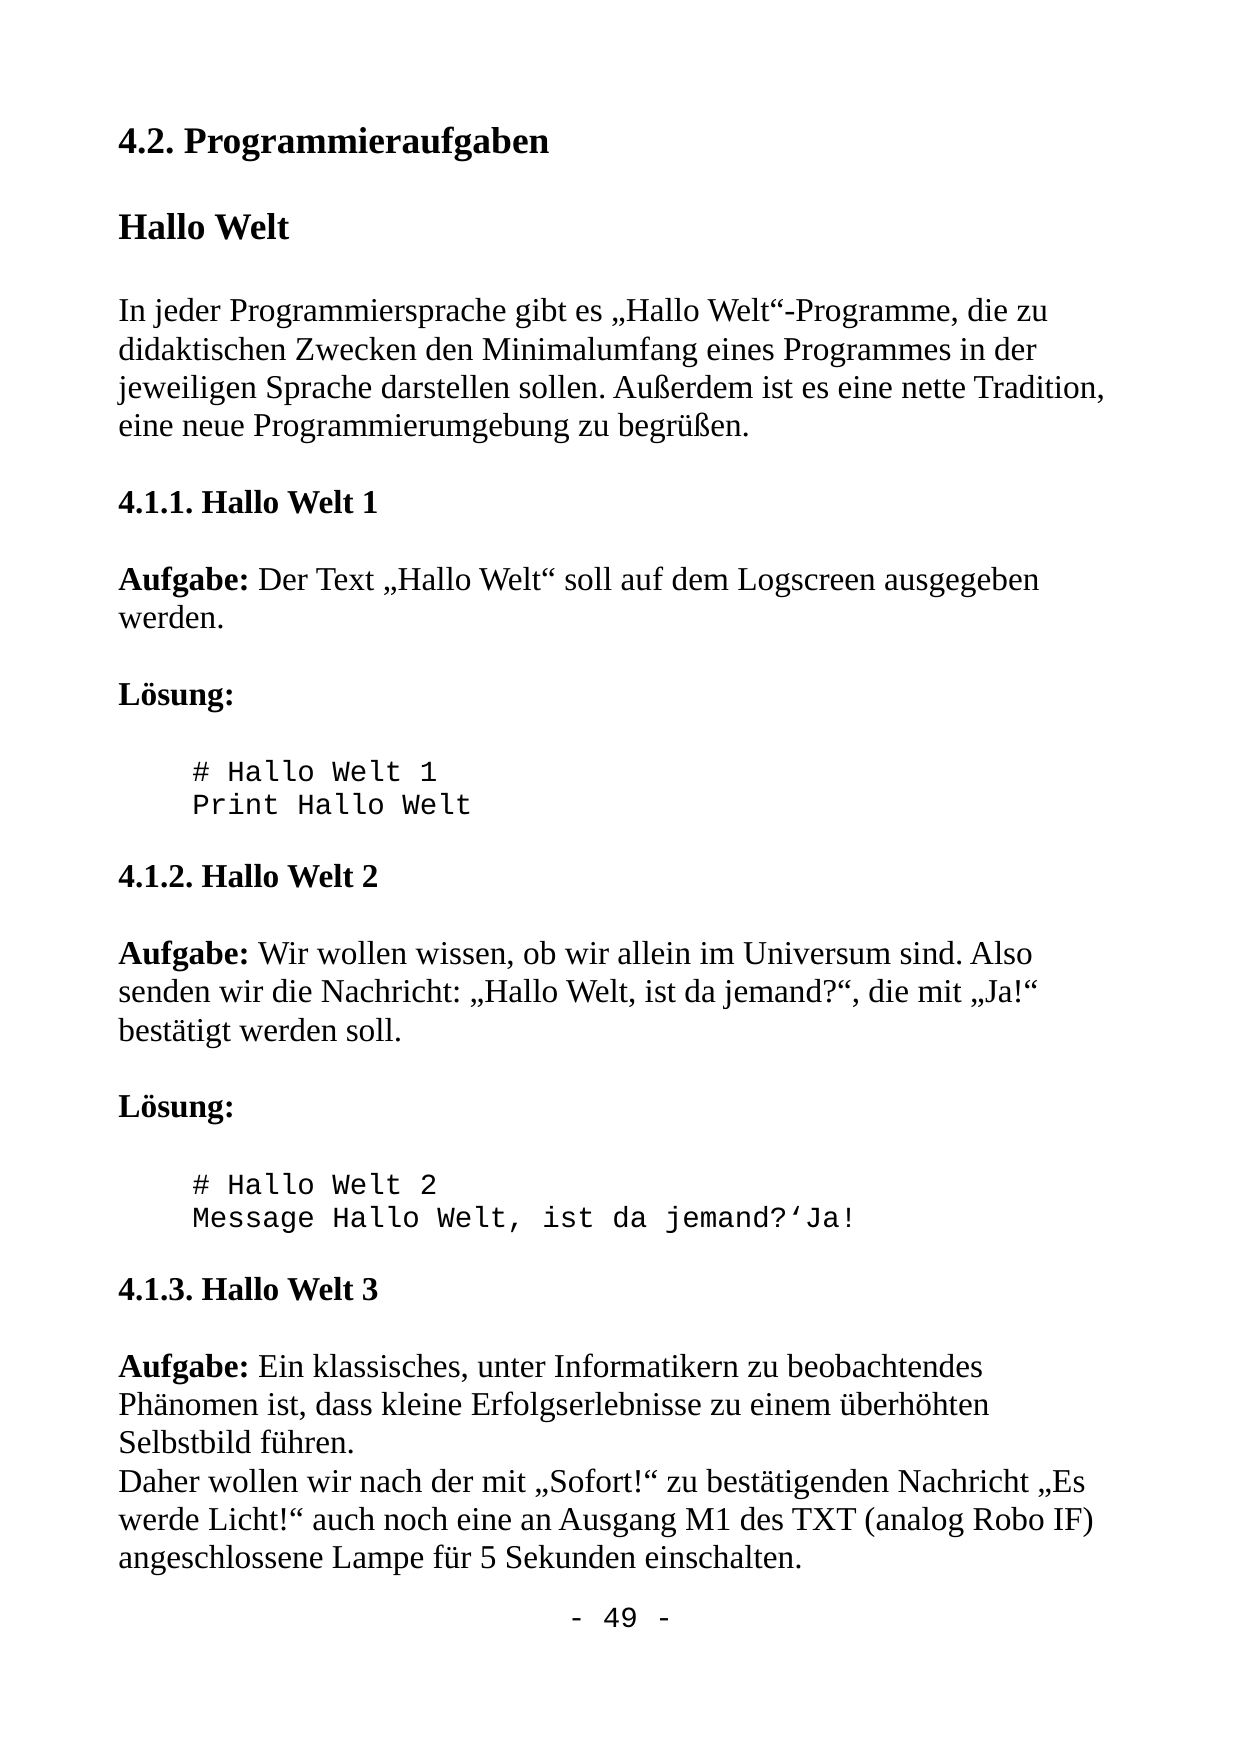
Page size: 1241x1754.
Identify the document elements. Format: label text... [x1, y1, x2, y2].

text Aufgabe: Wir wollen wissen, ob wir allein im Universum sind. Also senden wir die Nachricht: „Hallo Welt, ist da jemand?“, die mit „Ja!“ bestätigt werden soll. [118, 933, 1122, 1048]
text Hallo Welt [118, 204, 1122, 247]
text 4.1.3. Hallo Welt 3 [118, 1269, 1122, 1307]
text Aufgabe: Ein klassisches, unter Informatikern zu beobachtendes Phänomen ist, dass kleine Erfolgserlebnisse zu einem überhöhten Selbstbild führen. [118, 1346, 1122, 1461]
text # Hallo Welt 1 [118, 751, 1122, 791]
text Aufgabe: Der Text „Hallo Welt“ soll auf dem Logscreen ausgegeben werden. [118, 559, 1122, 636]
text Print Hallo Welt [118, 791, 1122, 823]
text Message Hallo Welt, ist da jemand?‘Ja! [118, 1203, 1122, 1236]
text In jeder Programmiersprache gibt es „Hallo Welt“-Programme, die zu didaktischen Zwecken den Minimalumfang eines Programmes in der jeweiligen Sprache darstellen sollen. Außerdem ist es eine nette Tradition, eine neue Programmierumgebung zu begrüßen. [118, 291, 1122, 444]
text # Hallo Welt 2 [118, 1163, 1122, 1203]
text 4.1.1. Hallo Welt 1 [118, 482, 1122, 521]
text Lösung: [118, 1087, 1122, 1125]
text Lösung: [118, 674, 1122, 712]
text Daher wollen wir nach der mit „Sofort!“ zu bestätigenden Nachricht „Es werde Licht!“ auch noch eine an Ausgang M1 des TXT (analog Robo IF) angeschlossene Lampe für 5 Sekunden einschalten. [118, 1461, 1122, 1576]
text 4.2. Programmieraufgaben [118, 118, 1122, 161]
text 4.1.2. Hallo Welt 2 [118, 857, 1122, 895]
